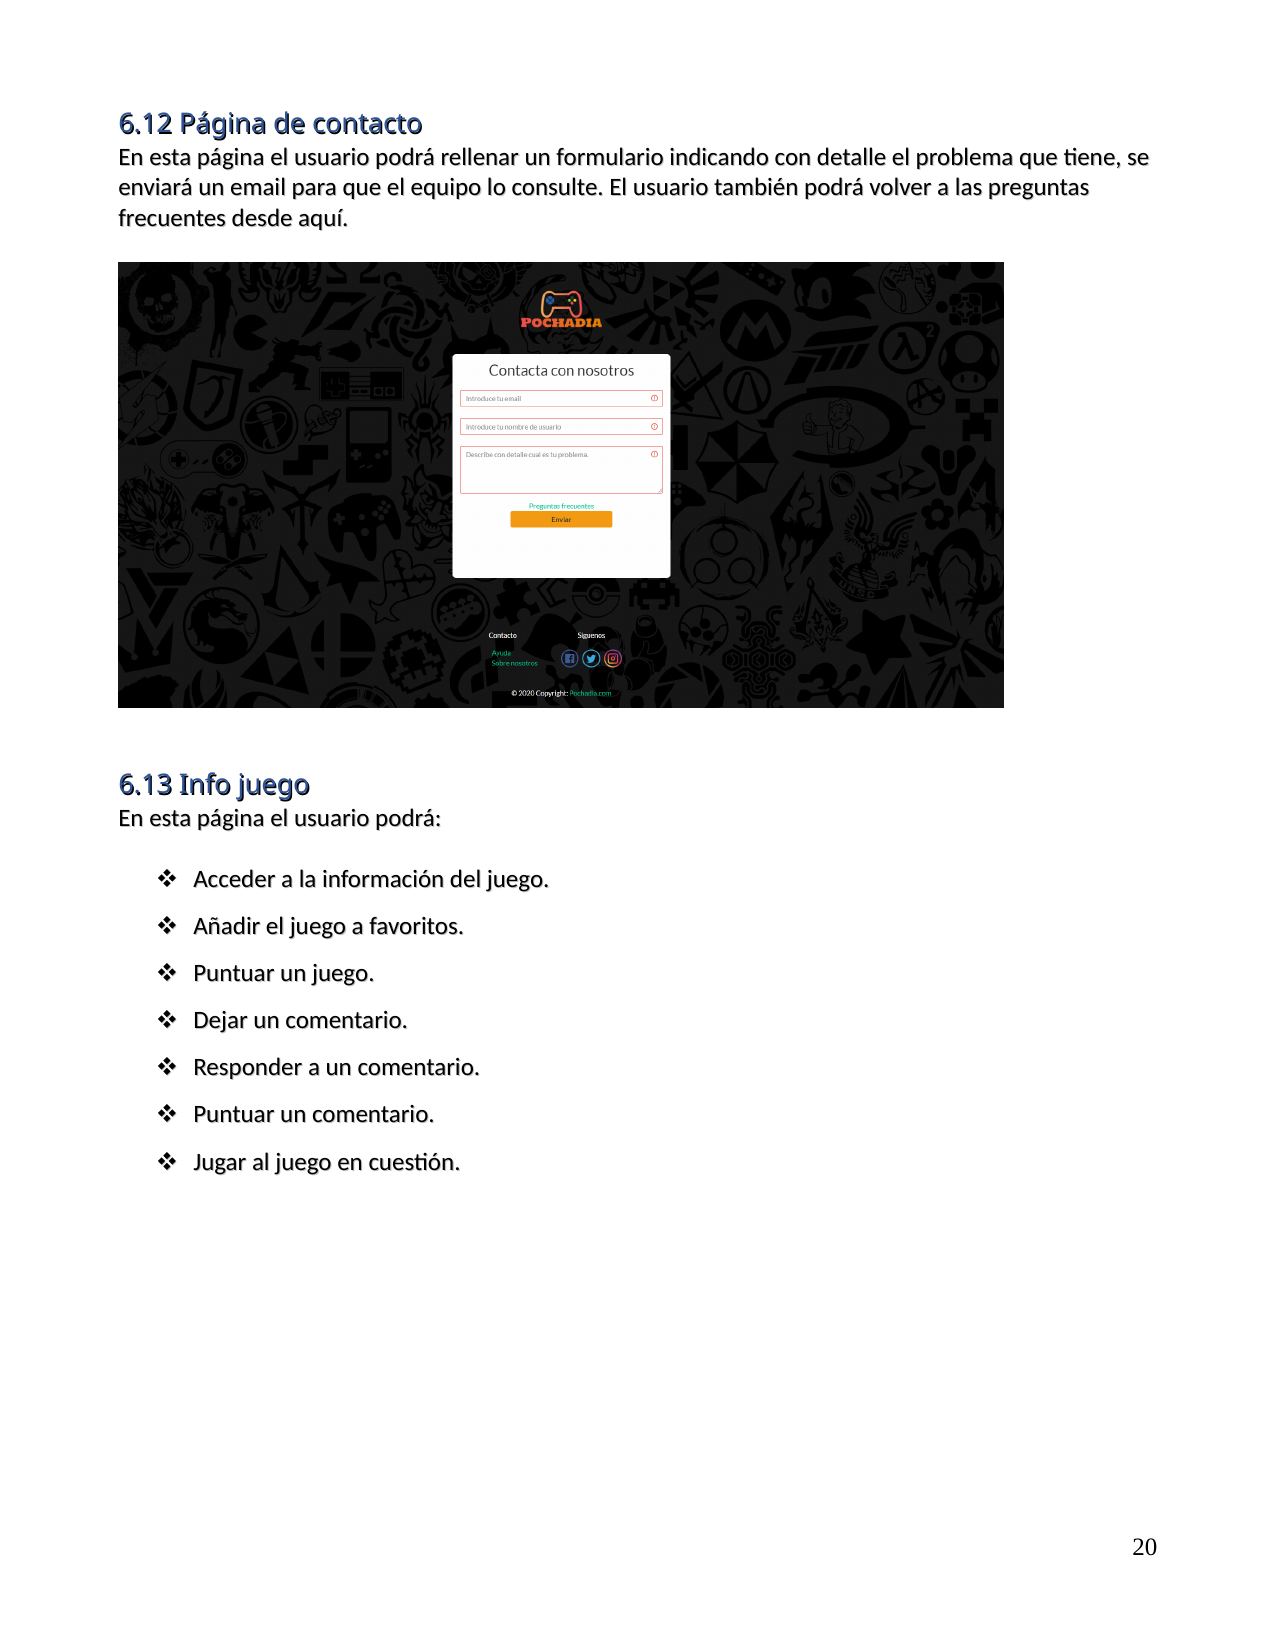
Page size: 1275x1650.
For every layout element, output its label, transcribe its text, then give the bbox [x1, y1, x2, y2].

text 6.12 Página de contacto [118, 104, 1157, 141]
list Dejar un comentario. [156, 1004, 1157, 1035]
list Responder a un comentario. [156, 1051, 1157, 1082]
text 6.13 Info juego [118, 765, 1157, 802]
text En esta página el usuario podrá rellenar un formulario indicando con detalle el problema que tiene, se enviará un email para que el equipo lo consulte. El usuario también podrá volver a las preguntas frecuentes desde aquí. [118, 141, 1157, 232]
list Acceder a la información del juego. [156, 863, 1157, 893]
text En esta página el usuario podrá: [118, 802, 1157, 832]
list Puntuar un juego. [156, 957, 1157, 988]
list Añadir el juego a favoritos. [156, 910, 1157, 940]
list Jugar al juego en cuestión. [156, 1146, 1157, 1176]
list Puntuar un comentario. [156, 1099, 1157, 1129]
